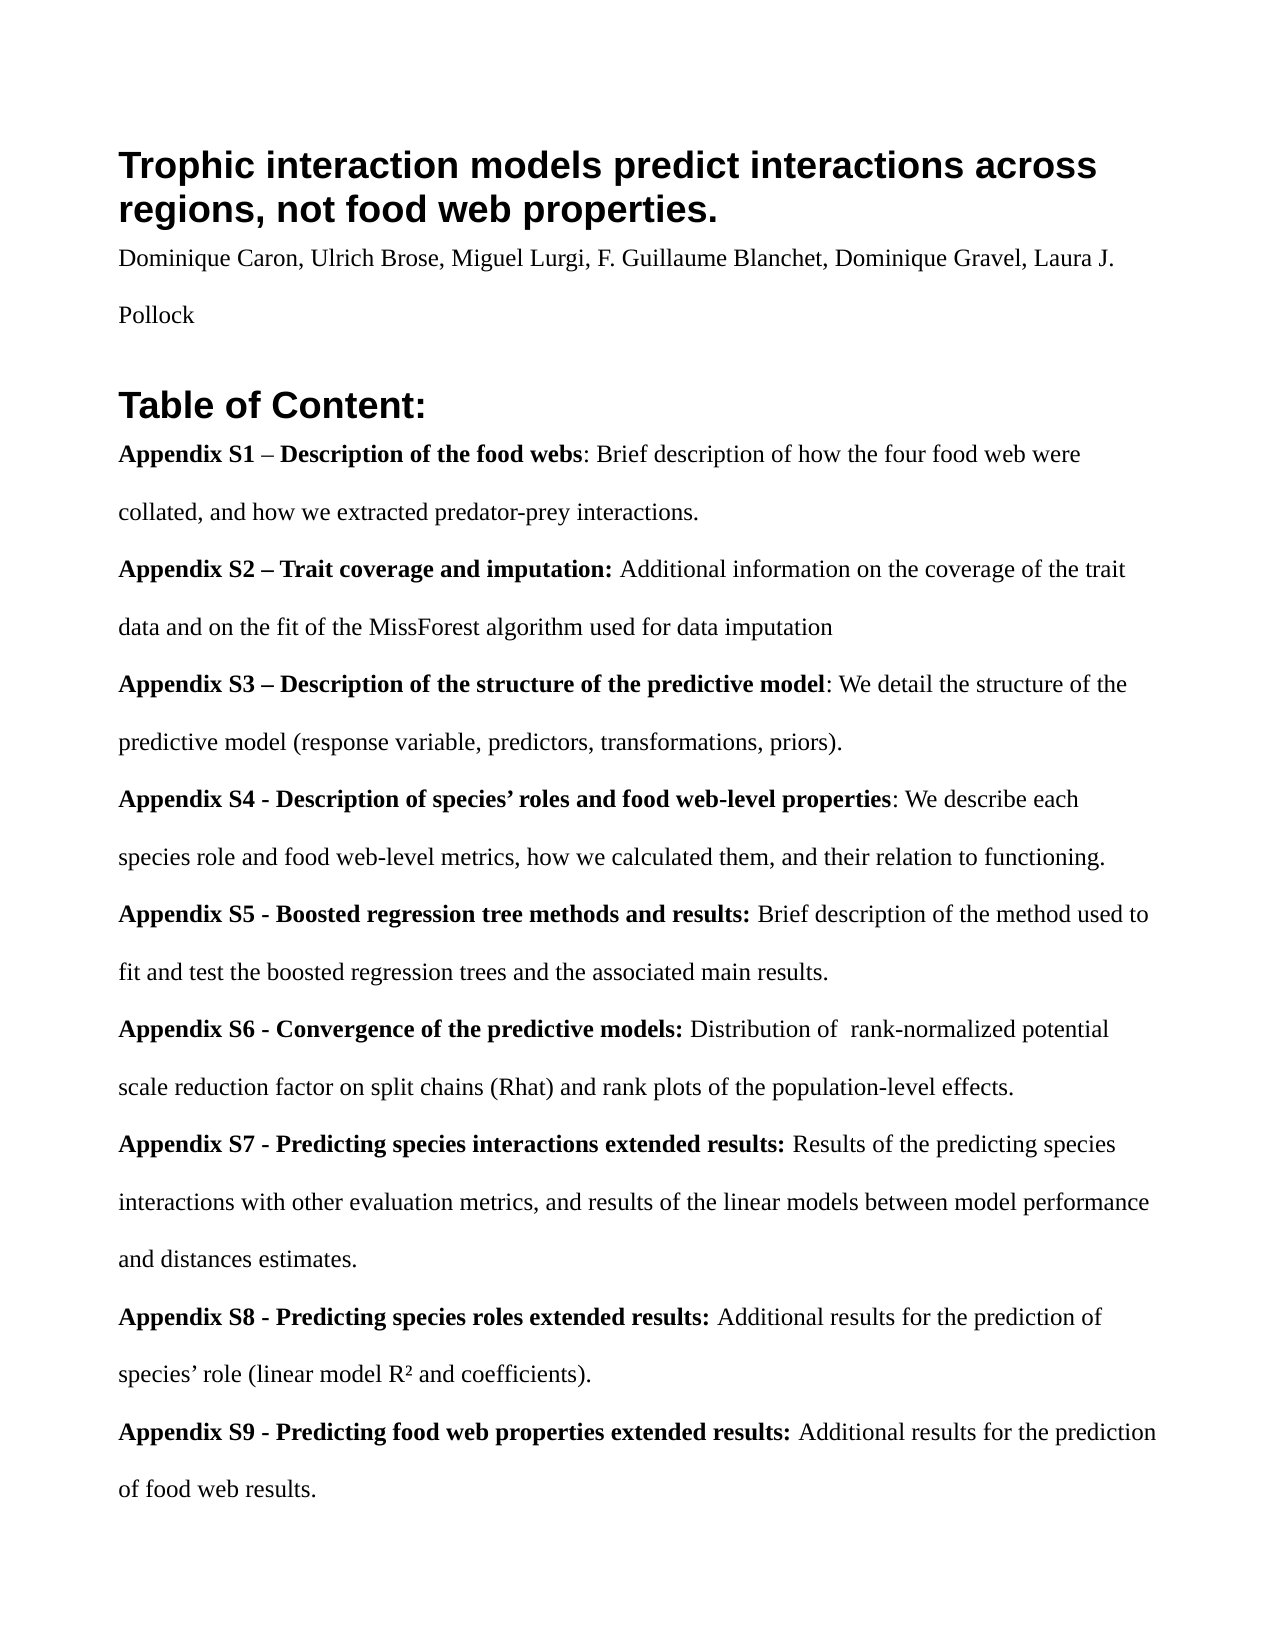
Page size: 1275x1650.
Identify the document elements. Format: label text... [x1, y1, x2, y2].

text Appendix S1 – Description of the food webs: Brief description of how the four food web were collated, and how we extracted predator-prey interactions. [118, 439, 1157, 525]
text Appendix S4 - Description of species’ roles and food web-level properties: We describe each species role and food web-level metrics, how we calculated them, and their relation to functioning. [118, 784, 1157, 870]
text Appendix S7 - Predicting species interactions extended results: Results of the predicting species interactions with other evaluation metrics, and results of the linear models between model performance and distances estimates. [118, 1129, 1157, 1273]
text Appendix S6 - Convergence of the predictive models: Distribution of rank-normalized potential scale reduction factor on split chains (Rhat) and rank plots of the population-level effects. [118, 1014, 1157, 1100]
text Appendix S3 – Description of the structure of the predictive model: We detail the structure of the predictive model (response variable, predictors, transformations, priors). [118, 669, 1157, 755]
text Appendix S9 - Predicting food web properties extended results: Additional results for the prediction of food web results. [118, 1417, 1157, 1503]
text Appendix S2 – Trait coverage and imputation: Additional information on the coverage of the trait data and on the fit of the MissForest algorithm used for data imputation [118, 554, 1157, 640]
subtitle Table of Content: [118, 383, 1157, 427]
subtitle Trophic interaction models predict interactions across regions, not food web properties. [118, 143, 1157, 230]
text Dominique Caron, Ulrich Brose, Miguel Lurgi, F. Guillaume Blanchet, Dominique Gravel, Laura J. Pollock [118, 243, 1157, 329]
text Appendix S8 - Predicting species roles extended results: Additional results for the prediction of species’ role (linear model R² and coefficients). [118, 1302, 1157, 1388]
text Appendix S5 - Boosted regression tree methods and results: Brief description of the method used to fit and test the boosted regression trees and the associated main results. [118, 899, 1157, 985]
